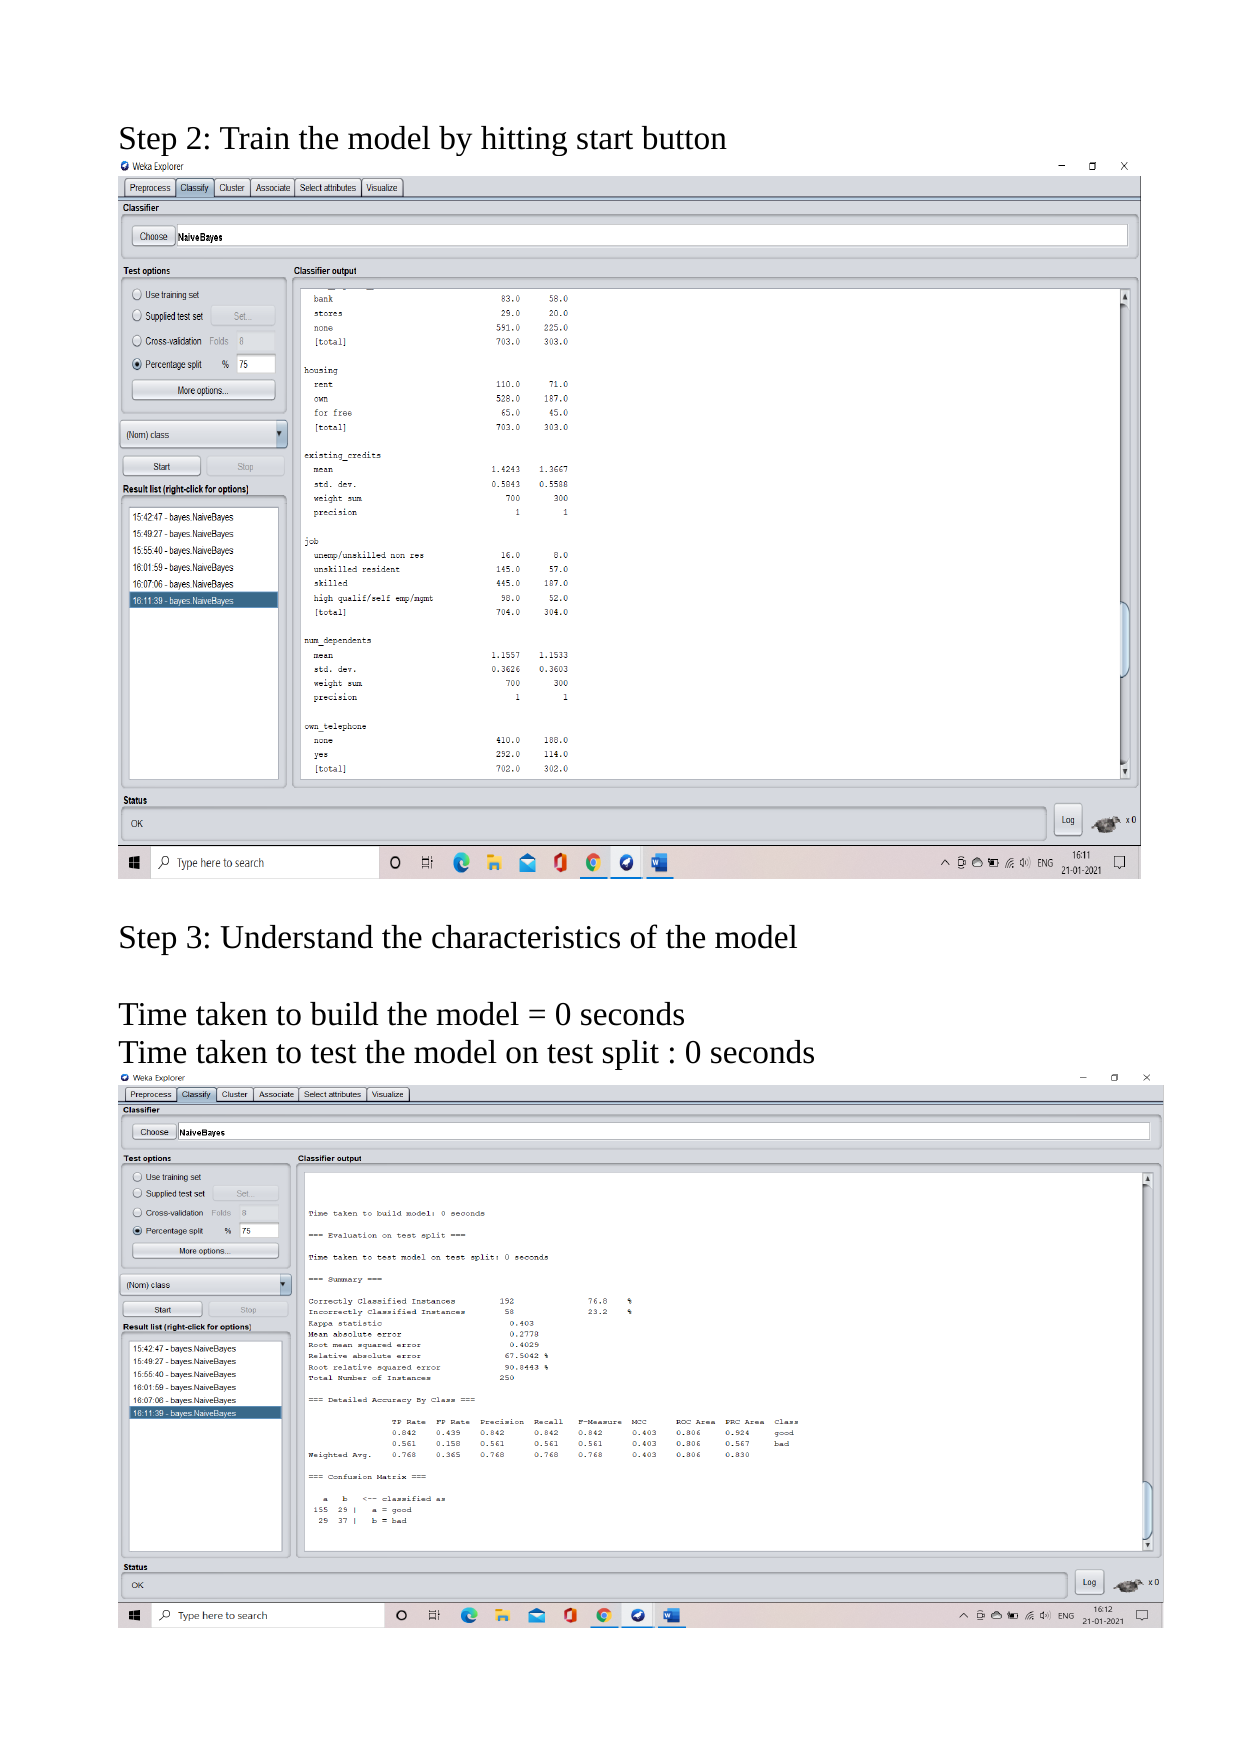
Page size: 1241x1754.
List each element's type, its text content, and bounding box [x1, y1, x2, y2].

picture [118, 156, 1141, 879]
text Time taken to build the model = 0 seconds [118, 994, 1122, 1032]
text Step 3: Understand the characteristics of the model [118, 917, 1122, 956]
text Time taken to test the model on test split : 0 seconds [118, 1032, 1122, 1070]
picture [118, 1070, 1164, 1628]
text Step 2: Train the model by hitting start button [118, 118, 1122, 156]
